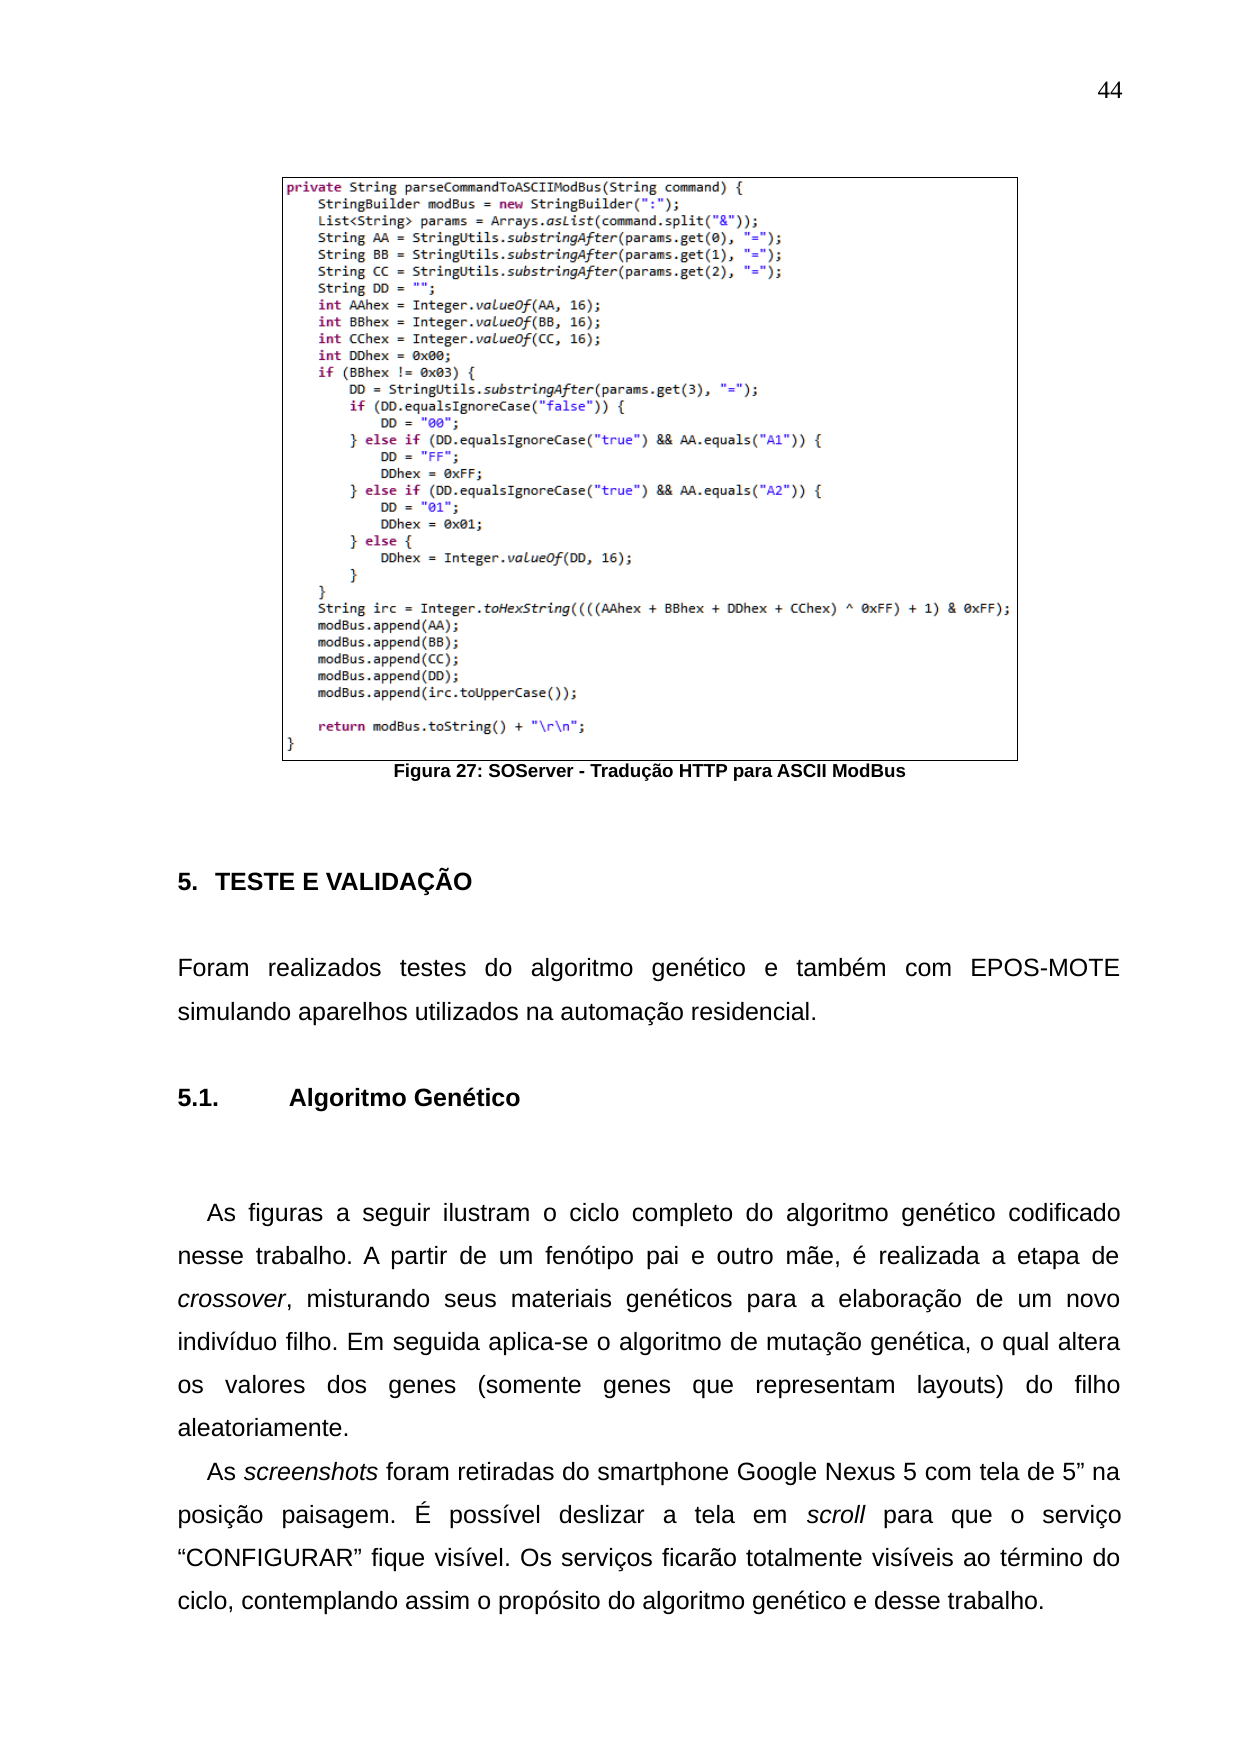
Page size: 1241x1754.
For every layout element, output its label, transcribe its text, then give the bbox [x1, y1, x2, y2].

list TESTE E VALIDAÇÃO [177, 867, 1122, 896]
list Foram realizados testes do algoritmo genético e também com EPOS-MOTE simulando aparelhos utilizados na automação residencial. [177, 953, 1122, 1025]
list Algoritmo Genético [177, 1083, 1122, 1112]
text As screenshots foram retiradas do smartphone Google Nexus 5 com tela de 5” na posição paisagem. É possível deslizar a tela em scroll para que o serviço “CONFIGURAR” fique visível. Os serviços ficarão totalmente visíveis ao término do ciclo, contemplando assim o propósito do algoritmo genético e desse trabalho. [177, 1457, 1122, 1615]
text Figura 27: SOServer - Tradução HTTP para ASCII ModBus [282, 761, 1017, 782]
text As figuras a seguir ilustram o ciclo completo do algoritmo genético codificado nesse trabalho. A partir de um fenótipo pai e outro mãe, é realizada a etapa de crossover, misturando seus materiais genéticos para a elaboração de um novo indivíduo filho. Em seguida aplica-se o algoritmo de mutação genética, o qual altera os valores dos genes (somente genes que representam layouts) do filho aleatoriamente. [177, 1198, 1122, 1442]
picture [283, 178, 1017, 760]
